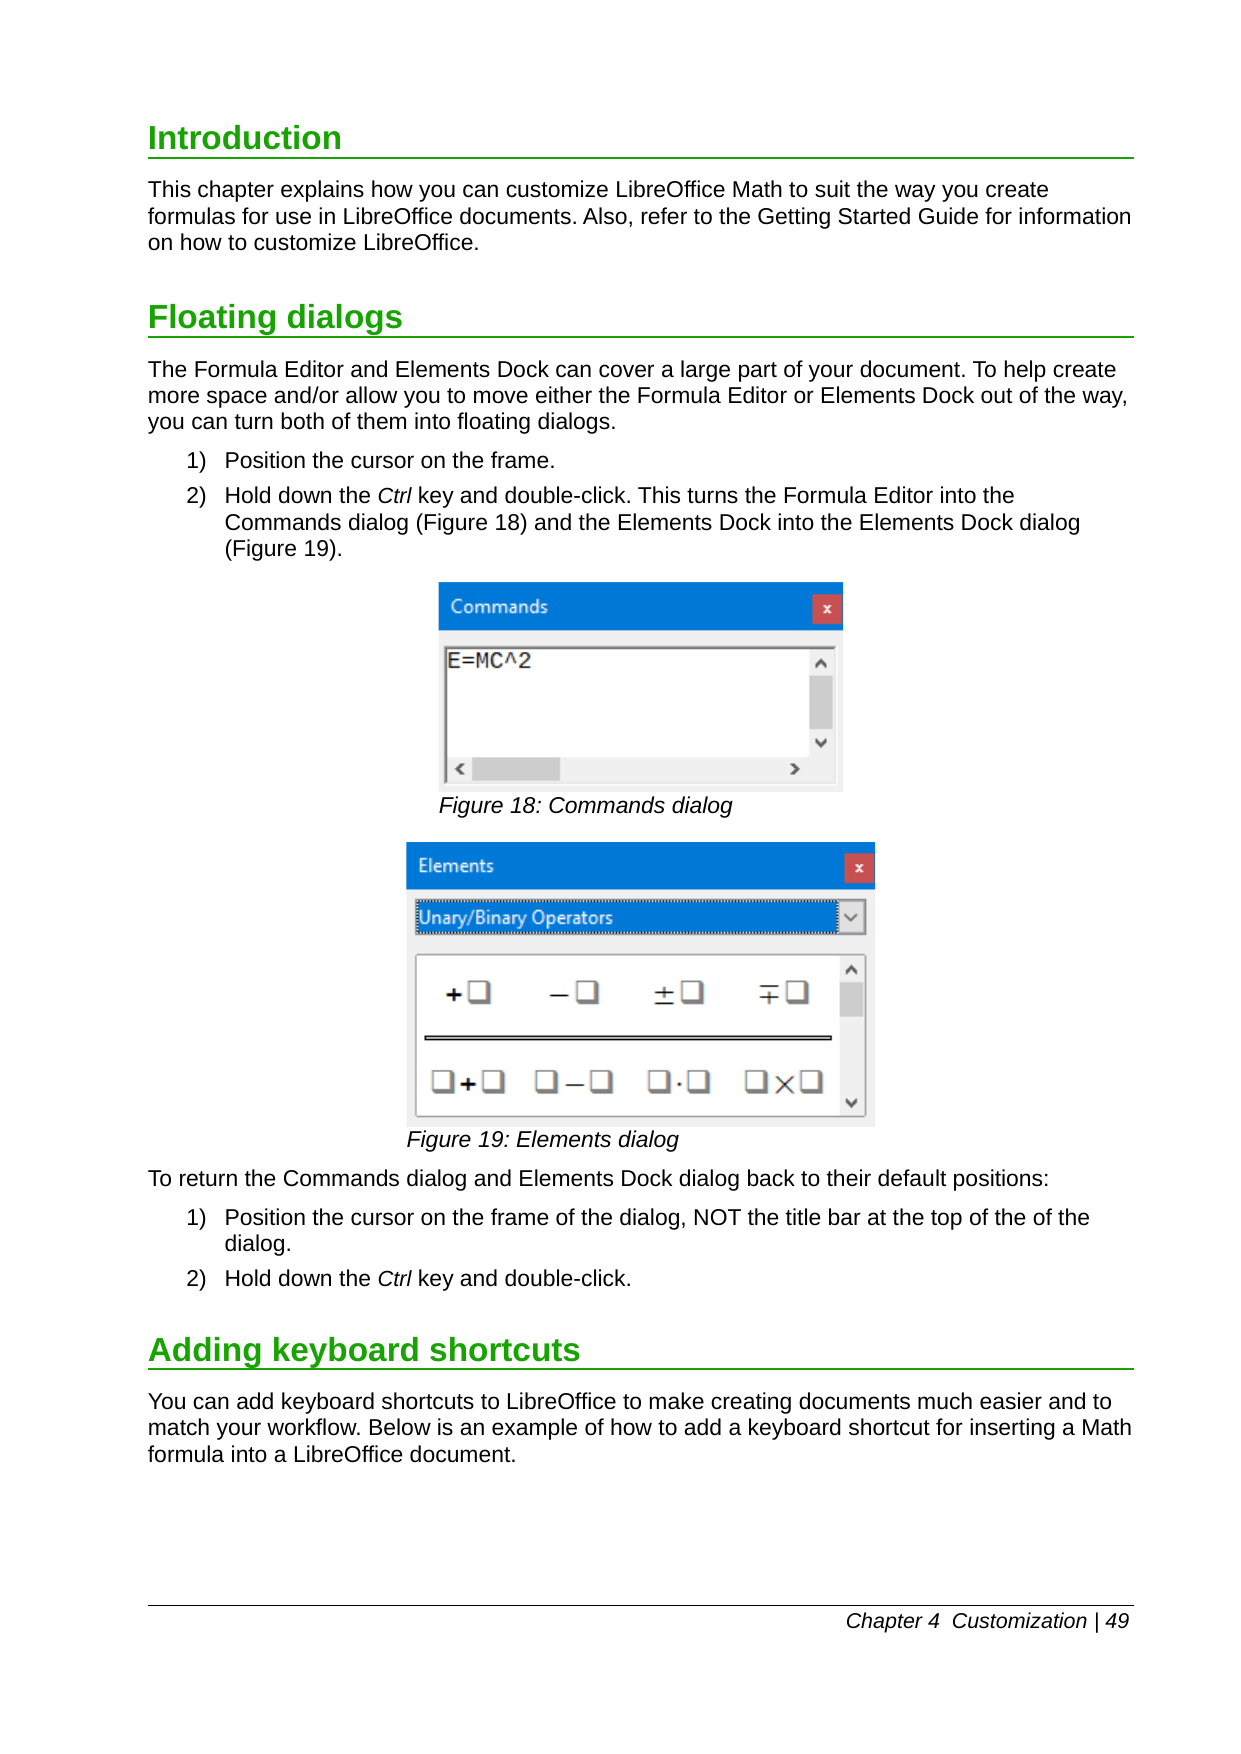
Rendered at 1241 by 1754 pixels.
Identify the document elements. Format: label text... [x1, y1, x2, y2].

text Figure 19: Elements dialog [406, 1127, 875, 1153]
list Position the cursor on the frame. [207, 447, 1134, 473]
subtitle Introduction [148, 118, 1134, 157]
list Hold down the Ctrl key and double-click. This turns the Formula Editor into the Commands dialog (Figure 18) and the Elements Dock into the Elements Dock dialog (Figure 19). [207, 482, 1134, 561]
text This chapter explains how you can customize LibreOffice Math to suit the way you create formulas for use in LibreOffice documents. Also, refer to the Getting Started Guide for information on how to customize LibreOffice. [148, 176, 1134, 255]
picture [406, 842, 876, 1127]
subtitle Adding keyboard shortcuts [148, 1330, 1134, 1368]
list Position the cursor on the frame of the dialog, NOT the title bar at the top of the of the dialog. [207, 1203, 1134, 1256]
text Figure 18: Commands dialog [438, 792, 843, 818]
text You can add keyboard shortcuts to LibreOffice to make creating documents much easier and to match your workflow. Below is an example of how to add a keyboard shortcut for inserting a Math formula into a LibreOffice document. [148, 1388, 1134, 1467]
picture [438, 582, 844, 792]
list Hold down the Ctrl key and double-click. [207, 1265, 1134, 1291]
text To return the Commands dialog and Elements Dock dialog back to their default positions: [148, 1165, 1134, 1191]
text The Formula Editor and Elements Dock can cover a large part of your document. To help create more space and/or allow you to move either the Formula Editor or Elements Dock out of the way, you can turn both of them into floating dialogs. [148, 356, 1134, 435]
subtitle Floating dialogs [148, 297, 1134, 336]
